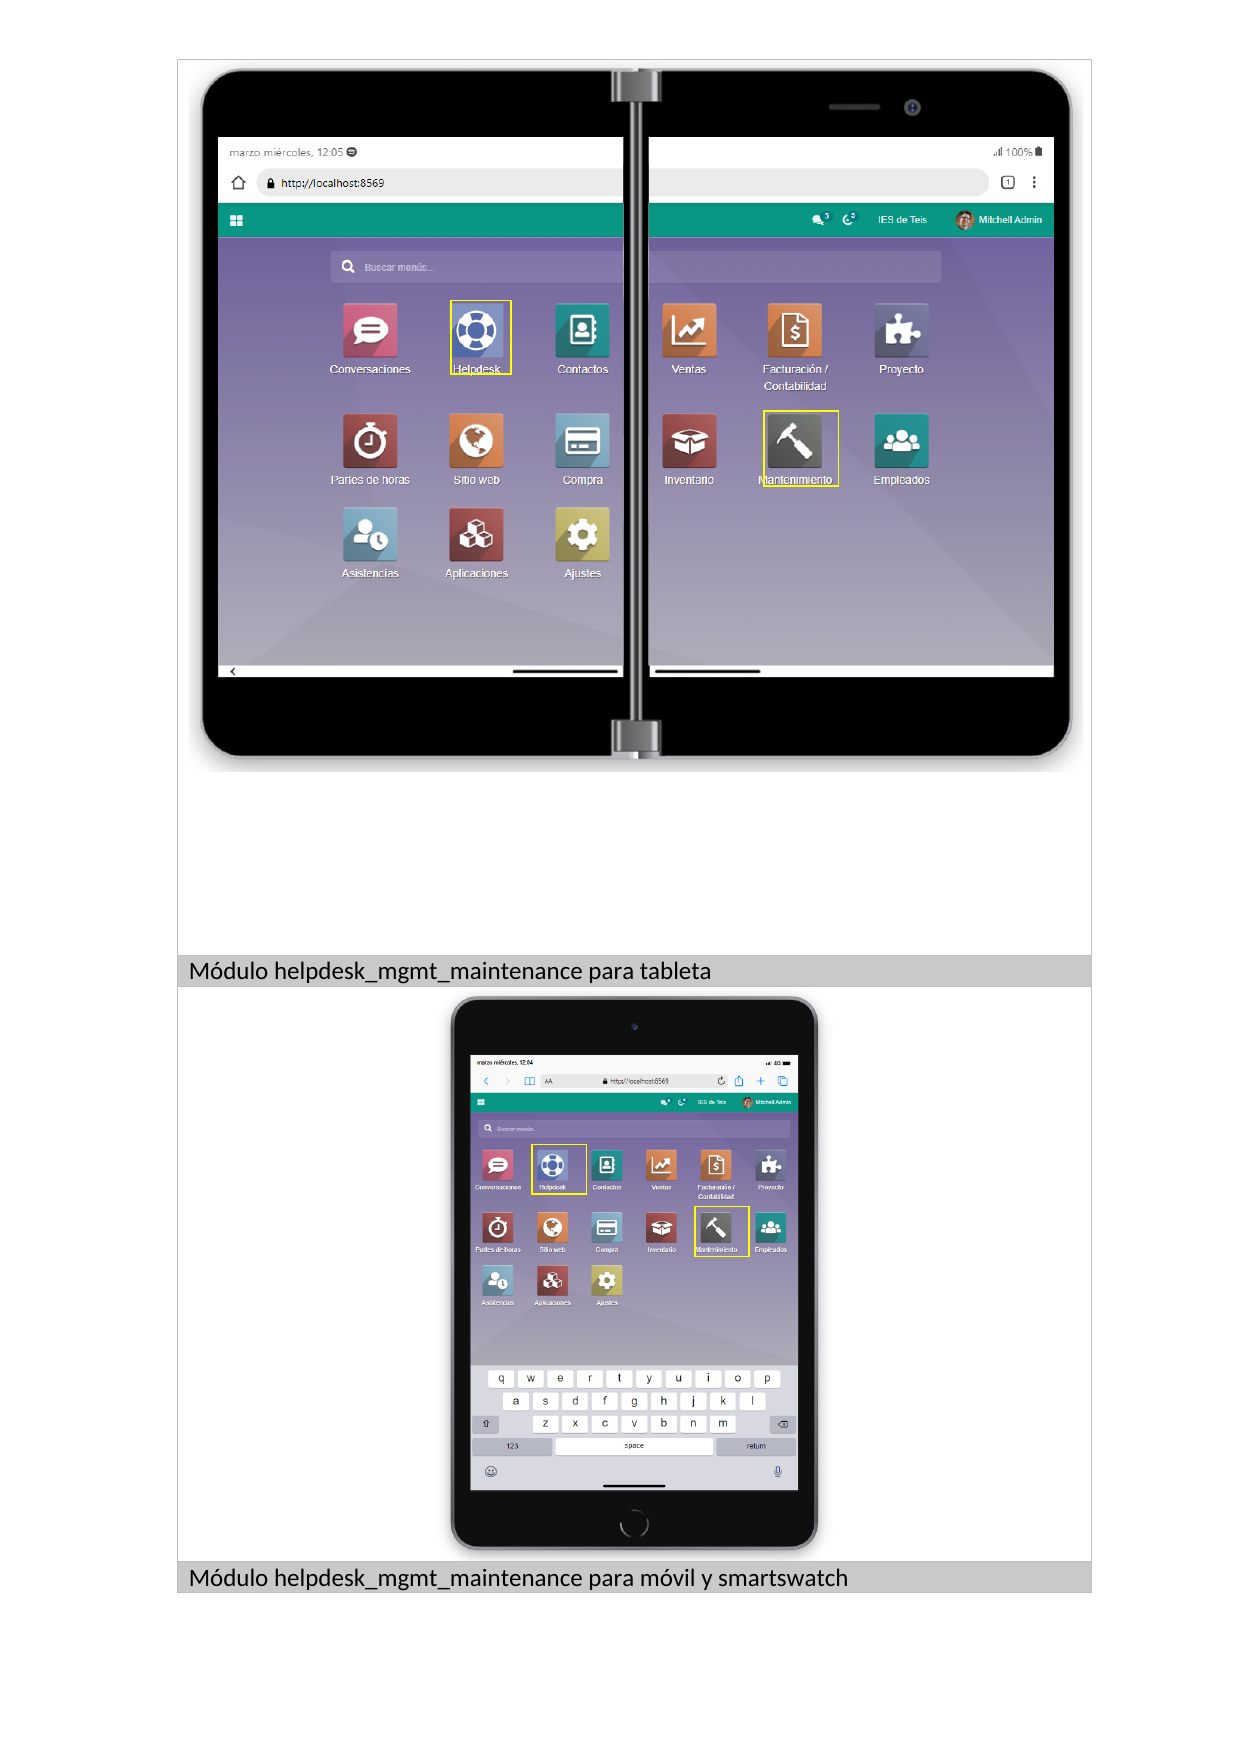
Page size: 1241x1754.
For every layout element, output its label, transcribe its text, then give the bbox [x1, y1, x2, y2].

table_cell [838, 987, 1091, 1561]
table_cell Módulo helpdesk_mgmt_maintenance para móvil y smartswatch [178, 1562, 1091, 1592]
table_cell Módulo helpdesk_mgmt_maintenance para tableta [178, 956, 1091, 986]
table_cell [178, 987, 431, 1561]
table_cell [178, 60, 1091, 954]
